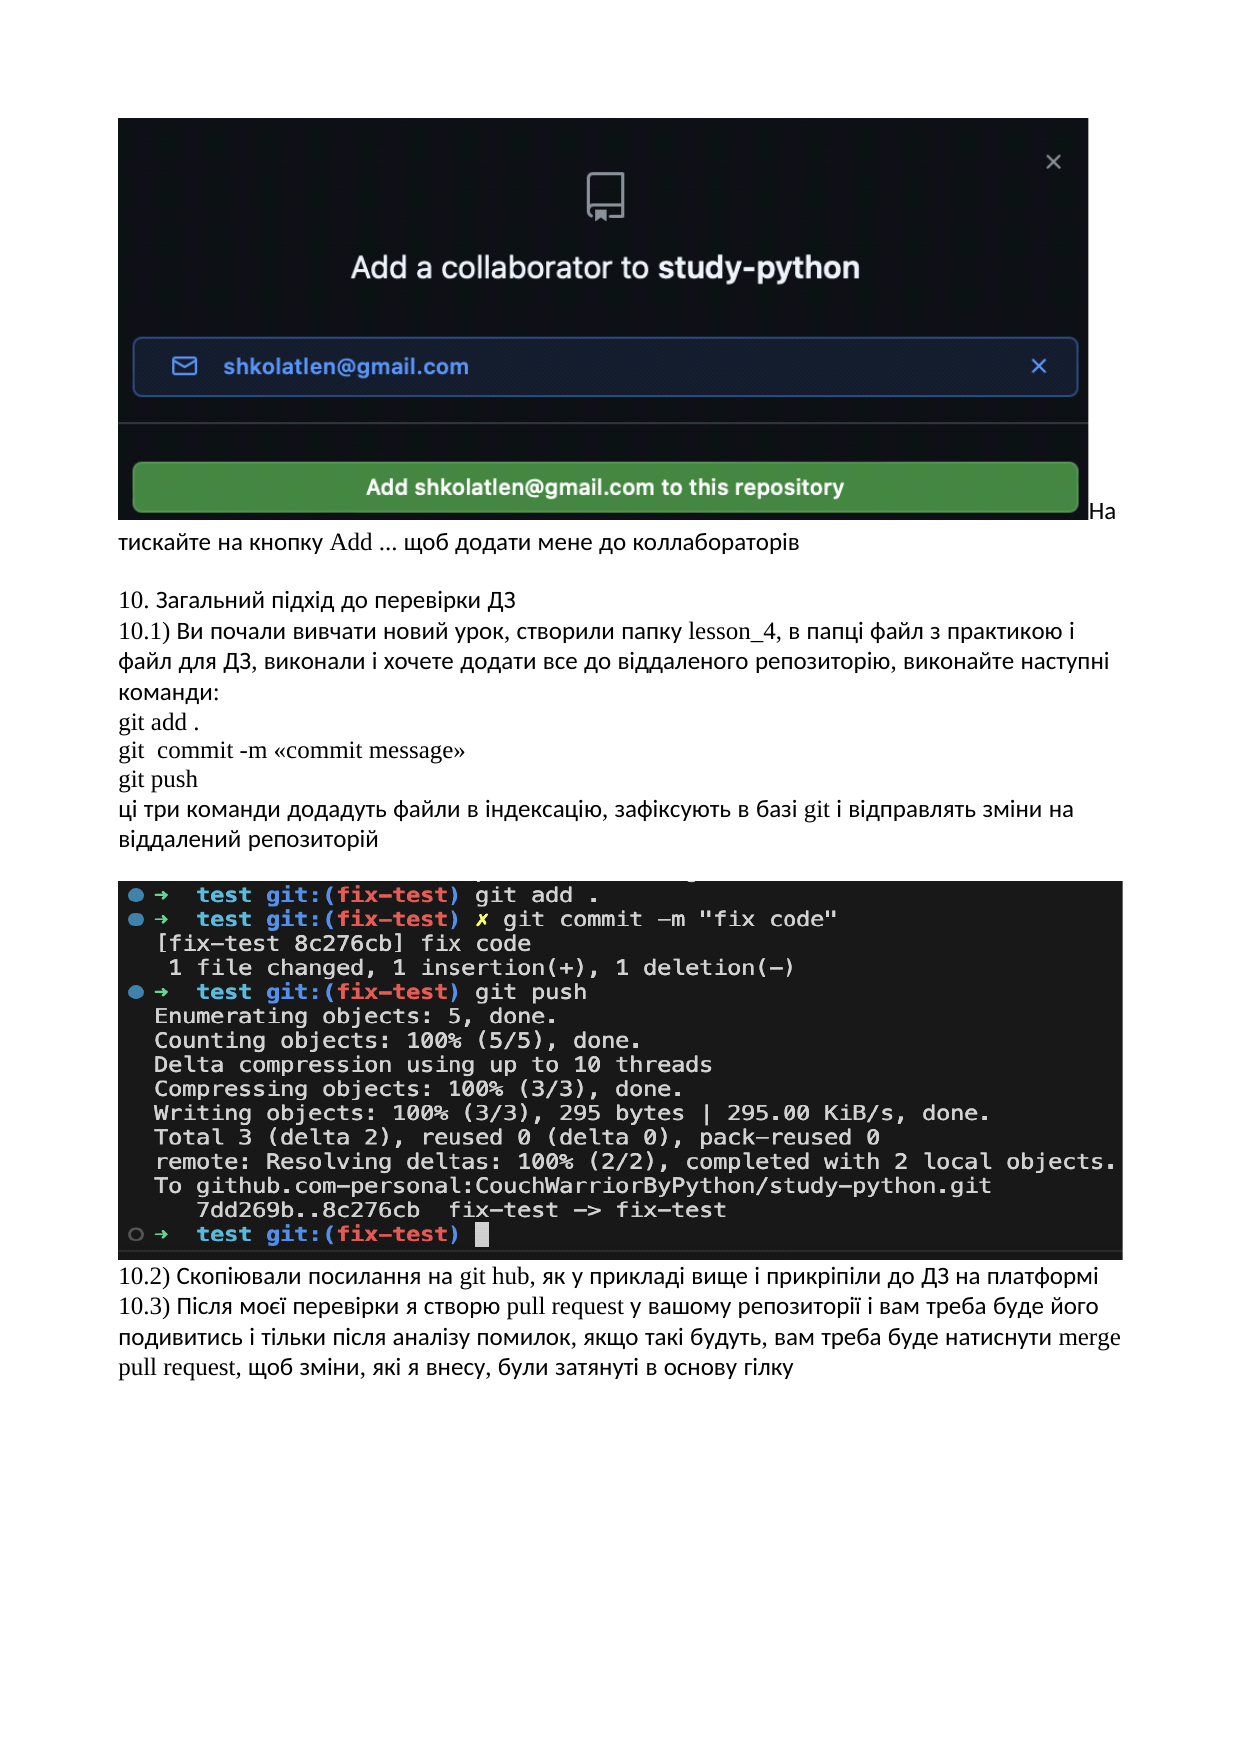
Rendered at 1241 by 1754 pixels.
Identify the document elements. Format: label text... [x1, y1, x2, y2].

text 10. Загальний підхід до перевірки ДЗ 10.1) Ви почали вивчати новий урок, створили папку lesson_4, в папці файл з практикою і файл для ДЗ, виконали і хочете додати все до віддаленого репозиторію, виконайте наступні команди: [118, 584, 1122, 707]
text ці три команди додадуть файли в індексацію, зафіксують в базі git і відправлять зміни на віддалений репозиторій [118, 793, 1122, 854]
text 10.3) Після моєї перевірки я створю pull request у вашому репозиторії і вам треба буде його подивитись і тільки після аналізу помилок, якщо такі будуть, вам треба буде натиснути merge pull request, щоб зміни, які я внесу, були затянуті в основу гілку [118, 1291, 1122, 1382]
text git push [118, 764, 1122, 793]
text git add . [118, 707, 1122, 735]
text 10.2) Скопіювали посилання на git hub, як у прикладі вище і прикріпіли до ДЗ на платформі [118, 1260, 1122, 1291]
text git commit -m «commit message» [118, 735, 1122, 764]
text Натискайте на кнопку Add ... щоб додати мене до коллабораторів [118, 118, 1122, 556]
